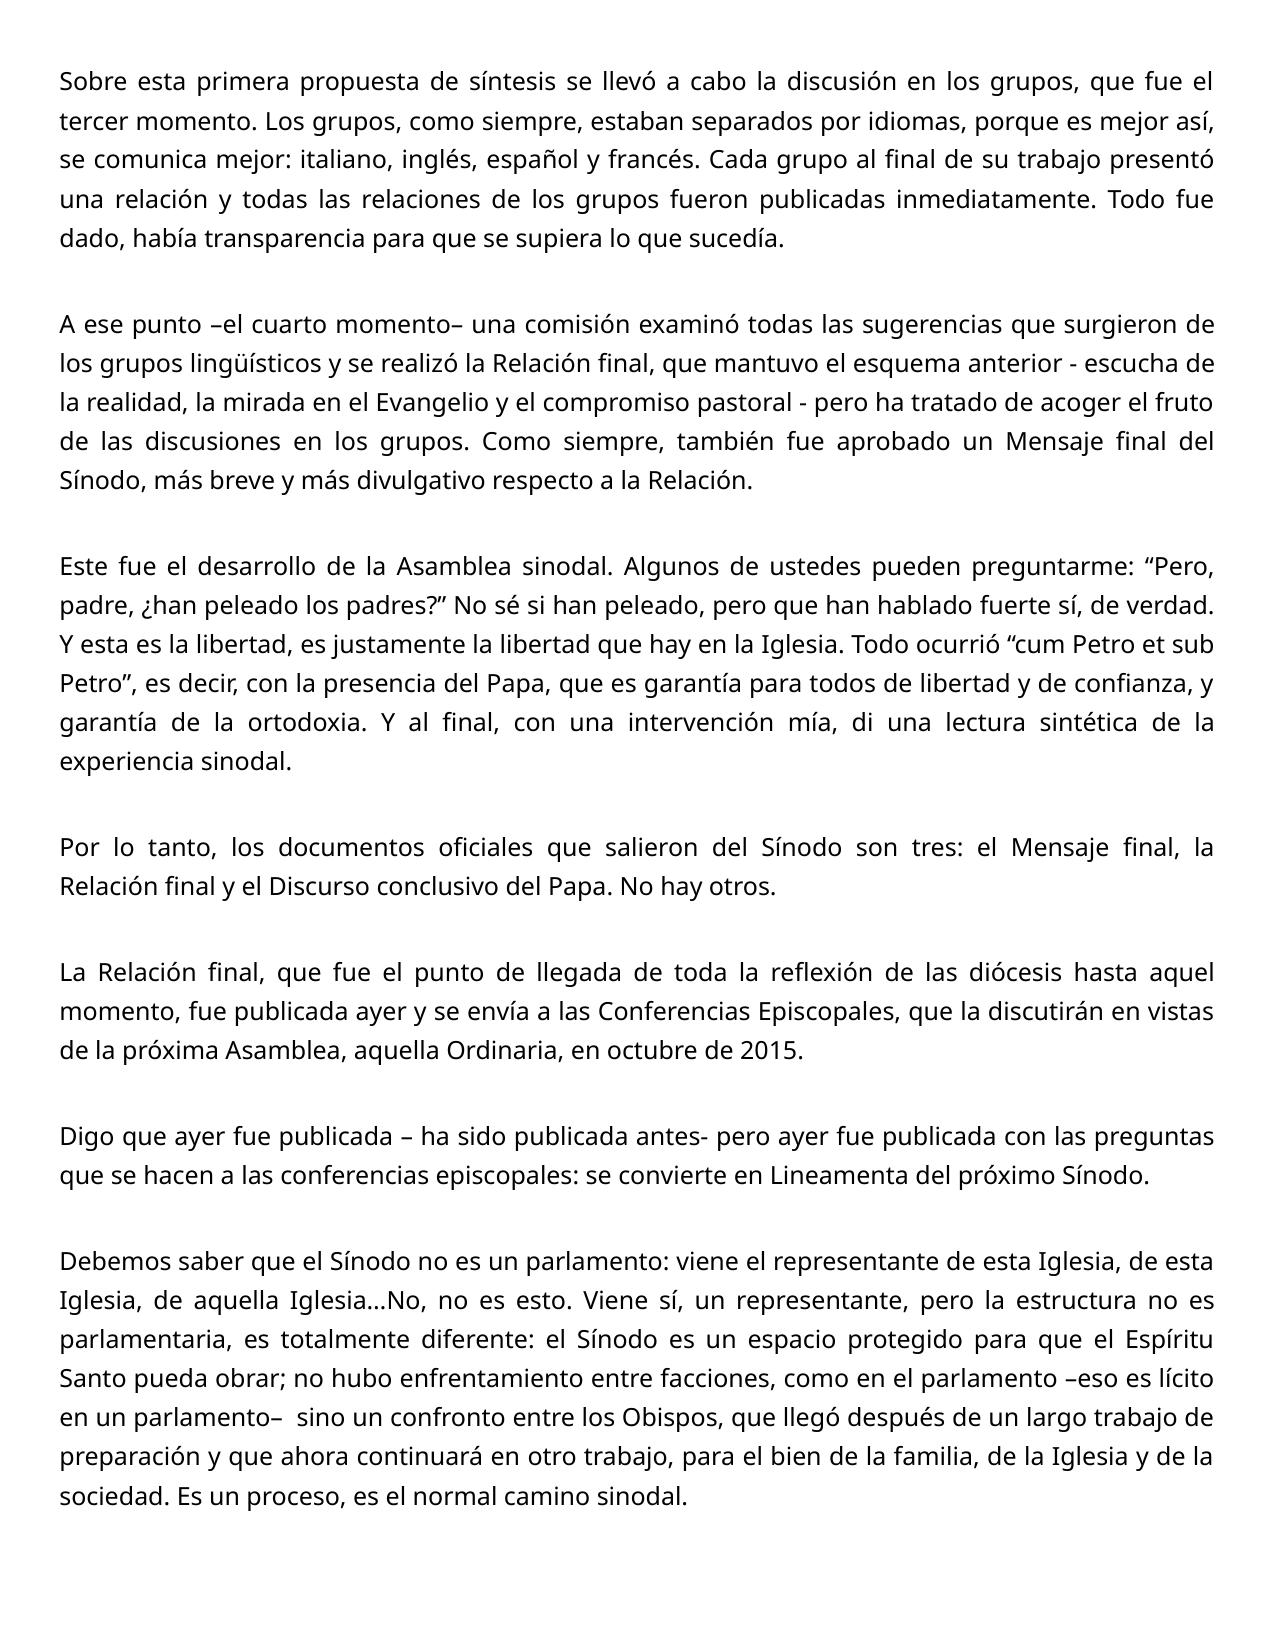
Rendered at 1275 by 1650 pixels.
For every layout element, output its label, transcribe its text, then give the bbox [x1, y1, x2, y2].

text Digo que ayer fue publicada – ha sido publicada antes- pero ayer fue publicada con las preguntas que se hacen a las conferencias episcopales: se convierte en Lineamenta del próximo Sínodo. [59, 1114, 1216, 1192]
text La Relación final, que fue el punto de llegada de toda la reflexión de las diócesis hasta aquel momento, fue publicada ayer y se envía a las Conferencias Episcopales, que la discutirán en vistas de la próxima Asamblea, aquella Ordinaria, en octubre de 2015. [59, 950, 1216, 1067]
text Este fue el desarrollo de la Asamblea sinodal. Algunos de ustedes pueden preguntarme: “Pero, padre, ¿han peleado los padres?” No sé si han peleado, pero que han hablado fuerte sí, de verdad. Y esta es la libertad, es justamente la libertad que hay en la Iglesia. Todo ocurrió “cum Petro et sub Petro”, es decir, con la presencia del Papa, que es garantía para todos de libertad y de confianza, y garantía de la ortodoxia. Y al final, con una intervención mía, di una lectura sintética de la experiencia sinodal. [59, 543, 1216, 778]
text Debemos saber que el Sínodo no es un parlamento: viene el representante de esta Iglesia, de esta Iglesia, de aquella Iglesia…No, no es esto. Viene sí, un representante, pero la estructura no es parlamentaria, es totalmente diferente: el Sínodo es un espacio protegido para que el Espíritu Santo pueda obrar; no hubo enfrentamiento entre facciones, como en el parlamento –eso es lícito en un parlamento– sino un confronto entre los Obispos, que llegó después de un largo trabajo de preparación y que ahora continuará en otro trabajo, para el bien de la familia, de la Iglesia y de la sociedad. Es un proceso, es el normal camino sinodal. [59, 1239, 1216, 1512]
text Sobre esta primera propuesta de síntesis se llevó a cabo la discusión en los grupos, que fue el tercer momento. Los grupos, como siempre, estaban separados por idiomas, porque es mejor así, se comunica mejor: italiano, inglés, español y francés. Cada grupo al final de su trabajo presentó una relación y todas las relaciones de los grupos fueron publicadas inmediatamente. Todo fue dado, había transparencia para que se supiera lo que sucedía. [59, 59, 1216, 254]
text Por lo tanto, los documentos oficiales que salieron del Sínodo son tres: el Mensaje final, la Relación final y el Discurso conclusivo del Papa. No hay otros. [59, 825, 1216, 903]
text A ese punto –el cuarto momento– una comisión examinó todas las sugerencias que surgieron de los grupos lingüísticos y se realizó la Relación final, que mantuvo el esquema anterior - escucha de la realidad, la mirada en el Evangelio y el compromiso pastoral - pero ha tratado de acoger el fruto de las discusiones en los grupos. Como siempre, también fue aprobado un Mensaje final del Sínodo, más breve y más divulgativo respecto a la Relación. [59, 301, 1216, 497]
